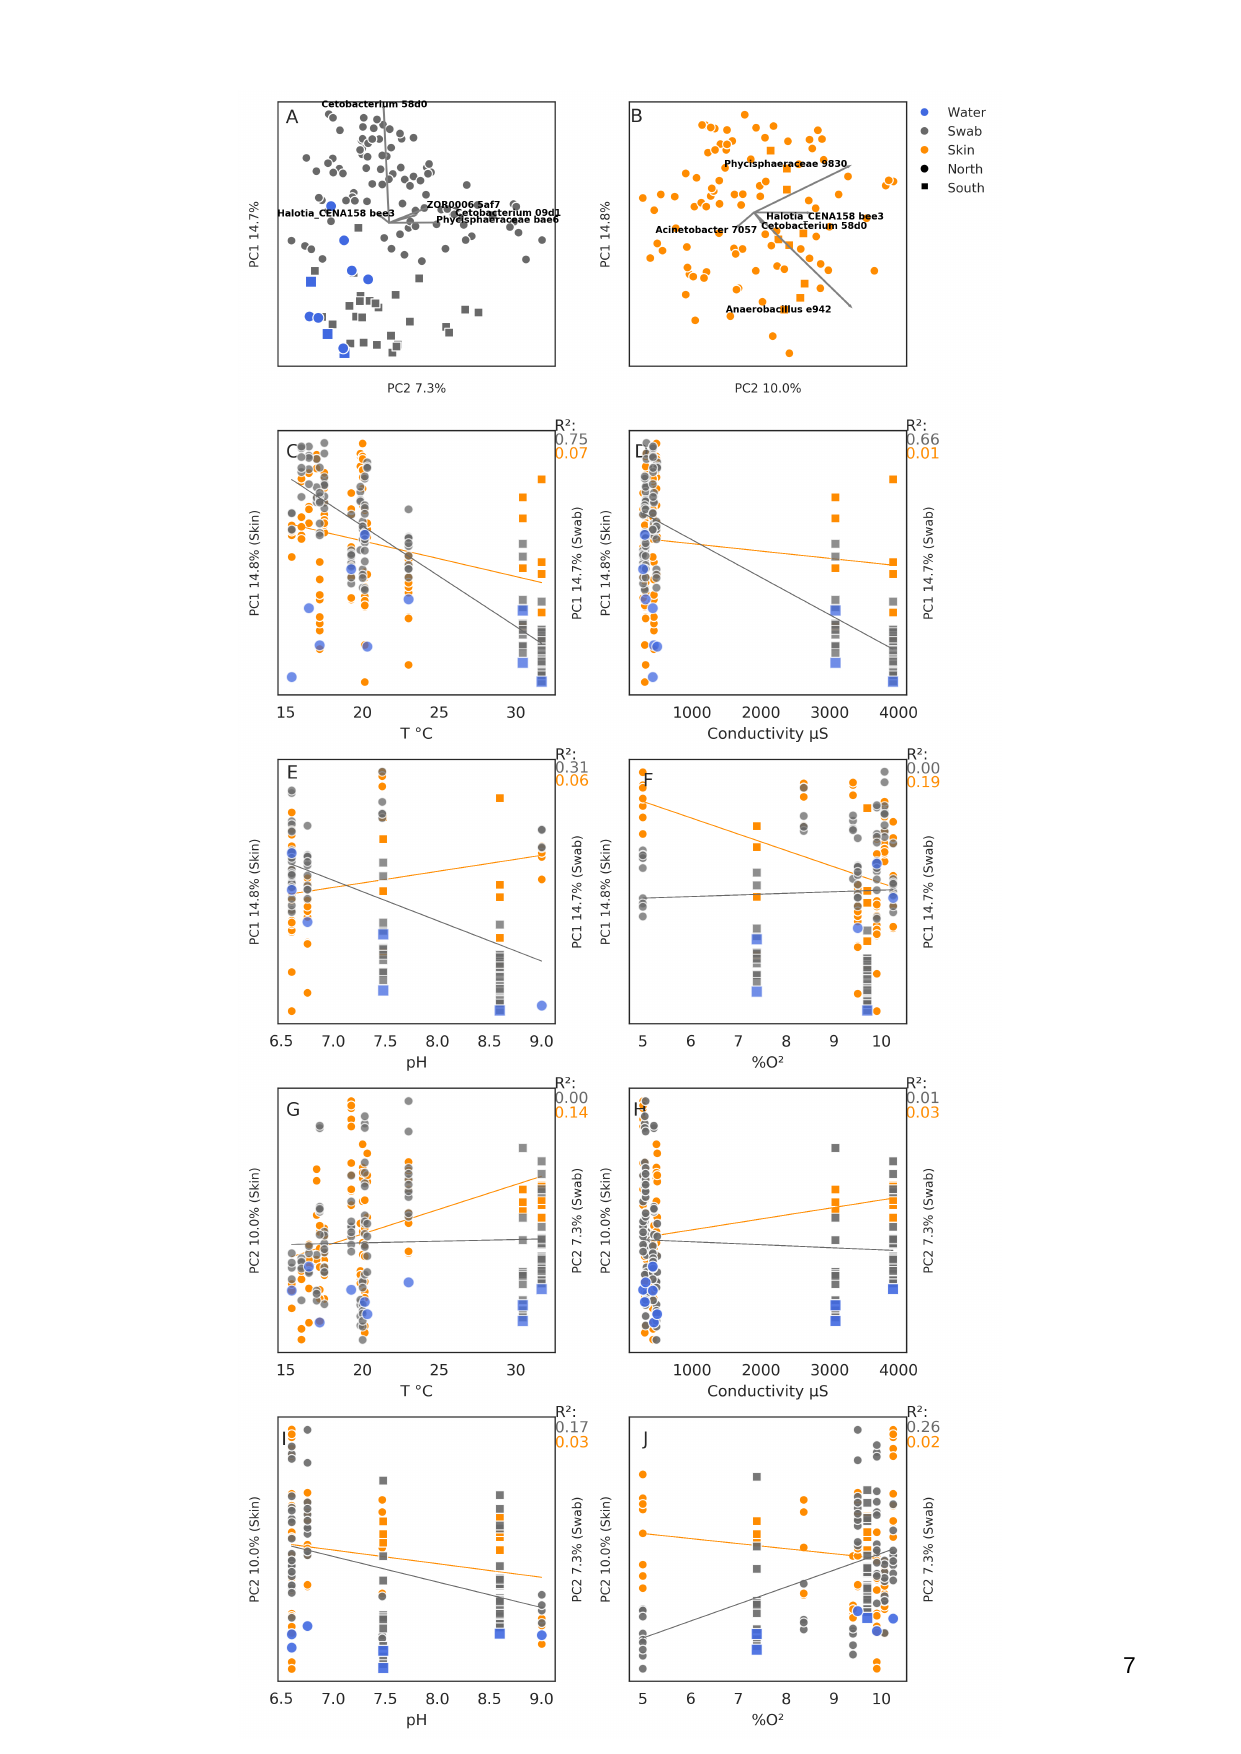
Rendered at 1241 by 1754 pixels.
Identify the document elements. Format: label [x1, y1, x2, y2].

picture [238, 90, 1002, 1739]
